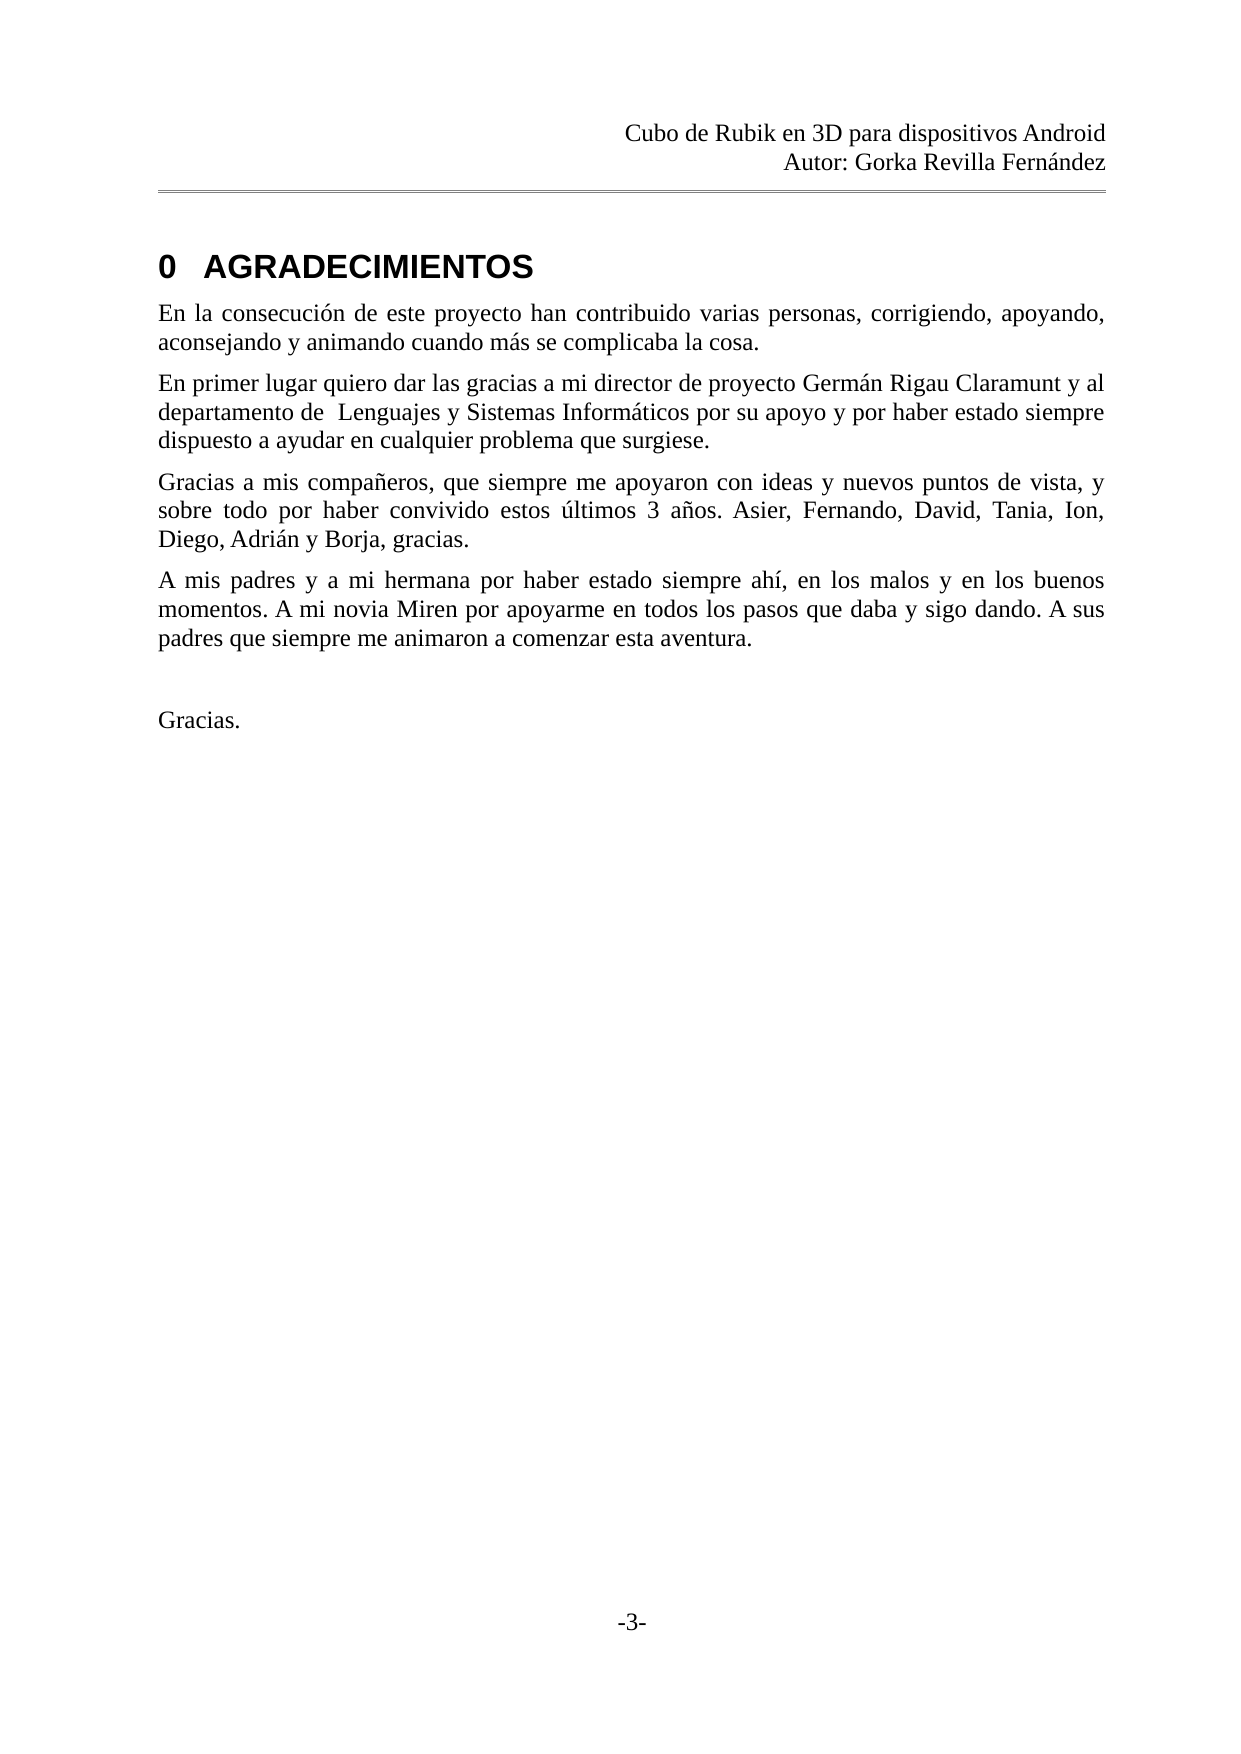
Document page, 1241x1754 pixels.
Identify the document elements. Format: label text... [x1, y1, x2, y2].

text En primer lugar quiero dar las gracias a mi director de proyecto Germán Rigau Claramunt y al departamento de Lenguajes y Sistemas Informáticos por su apoyo y por haber estado siempre dispuesto a ayudar en cualquier problema que surgiese. [158, 368, 1106, 454]
subtitle AGRADECIMIENTOS [158, 247, 1106, 285]
text Gracias a mis compañeros, que siempre me apoyaron con ideas y nuevos puntos de vista, y sobre todo por haber convivido estos últimos 3 años. Asier, Fernando, David, Tania, Ion, Diego, Adrián y Borja, gracias. [158, 467, 1106, 553]
text A mis padres y a mi hermana por haber estado siempre ahí, en los malos y en los buenos momentos. A mi novia Miren por apoyarme en todos los pasos que daba y sigo dando. A sus padres que siempre me animaron a comenzar esta aventura. [158, 565, 1106, 652]
text Gracias. [158, 705, 1106, 734]
text En la consecución de este proyecto han contribuido varias personas, corrigiendo, apoyando, aconsejando y animando cuando más se complicaba la cosa. [158, 298, 1106, 355]
